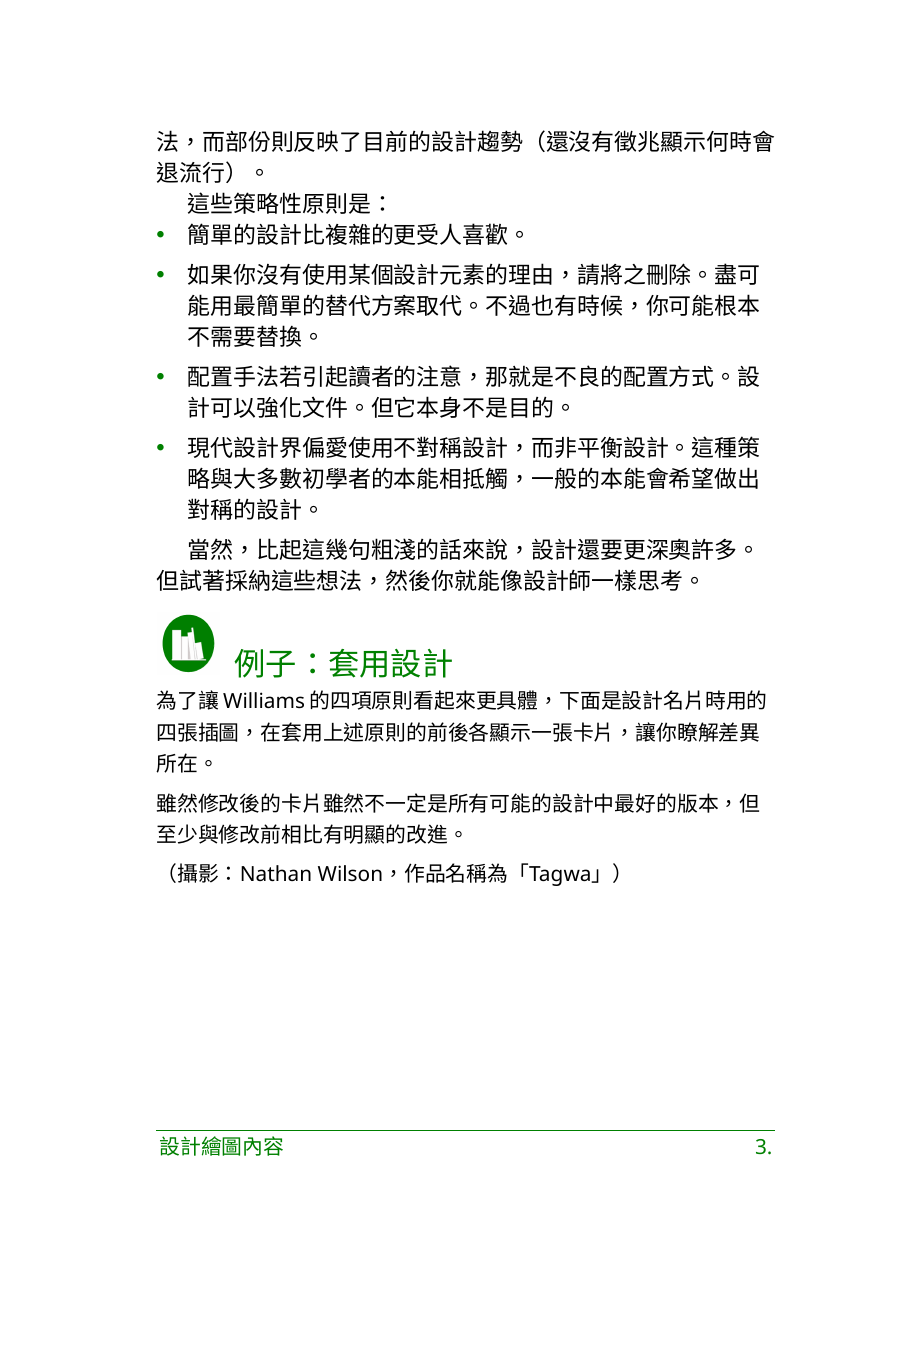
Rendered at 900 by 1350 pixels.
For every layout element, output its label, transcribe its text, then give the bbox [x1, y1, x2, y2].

text 當然，比起這幾句粗淺的話來說，設計還要更深奧許多。但試著採納這些想法，然後你就能像設計師一樣思考。 [156, 533, 775, 596]
list 現代設計界偏愛使用不對稱設計，而非平衡設計。這種策略與大多數初學者的本能相抵觸，一般的本能會希望做出對稱的設計。 [156, 431, 775, 525]
list 簡單的設計比複雜的更受人喜歡。 [156, 219, 775, 250]
text 法，而部份則反映了目前的設計趨勢（還沒有徵兆顯示何時會退流行）。 [156, 125, 775, 187]
text 這些策略性原則是： [156, 187, 775, 219]
text （攝影：Nathan Wilson，作品名稱為「Tagwa」） [156, 857, 775, 888]
subtitle 例子：套用設計 [156, 611, 775, 684]
text 雖然修改後的卡片雖然不一定是所有可能的設計中最好的版本，但至少與修改前相比有明顯的改進。 [156, 786, 775, 848]
picture [157, 612, 220, 675]
list 如果你沒有使用某個設計元素的理由，請將之刪除。盡可能用最簡單的替代方案取代。不過也有時候，你可能根本不需要替換。 [156, 258, 775, 352]
text 為了讓Williams的四項原則看起來更具體，下面是設計名片時用的四張插圖，在套用上述原則的前後各顯示一張卡片，讓你瞭解差異所在。 [156, 684, 775, 778]
list 配置手法若引起讀者的注意，那就是不良的配置方式。設計可以強化文件。但它本身不是目的。 [156, 360, 775, 423]
